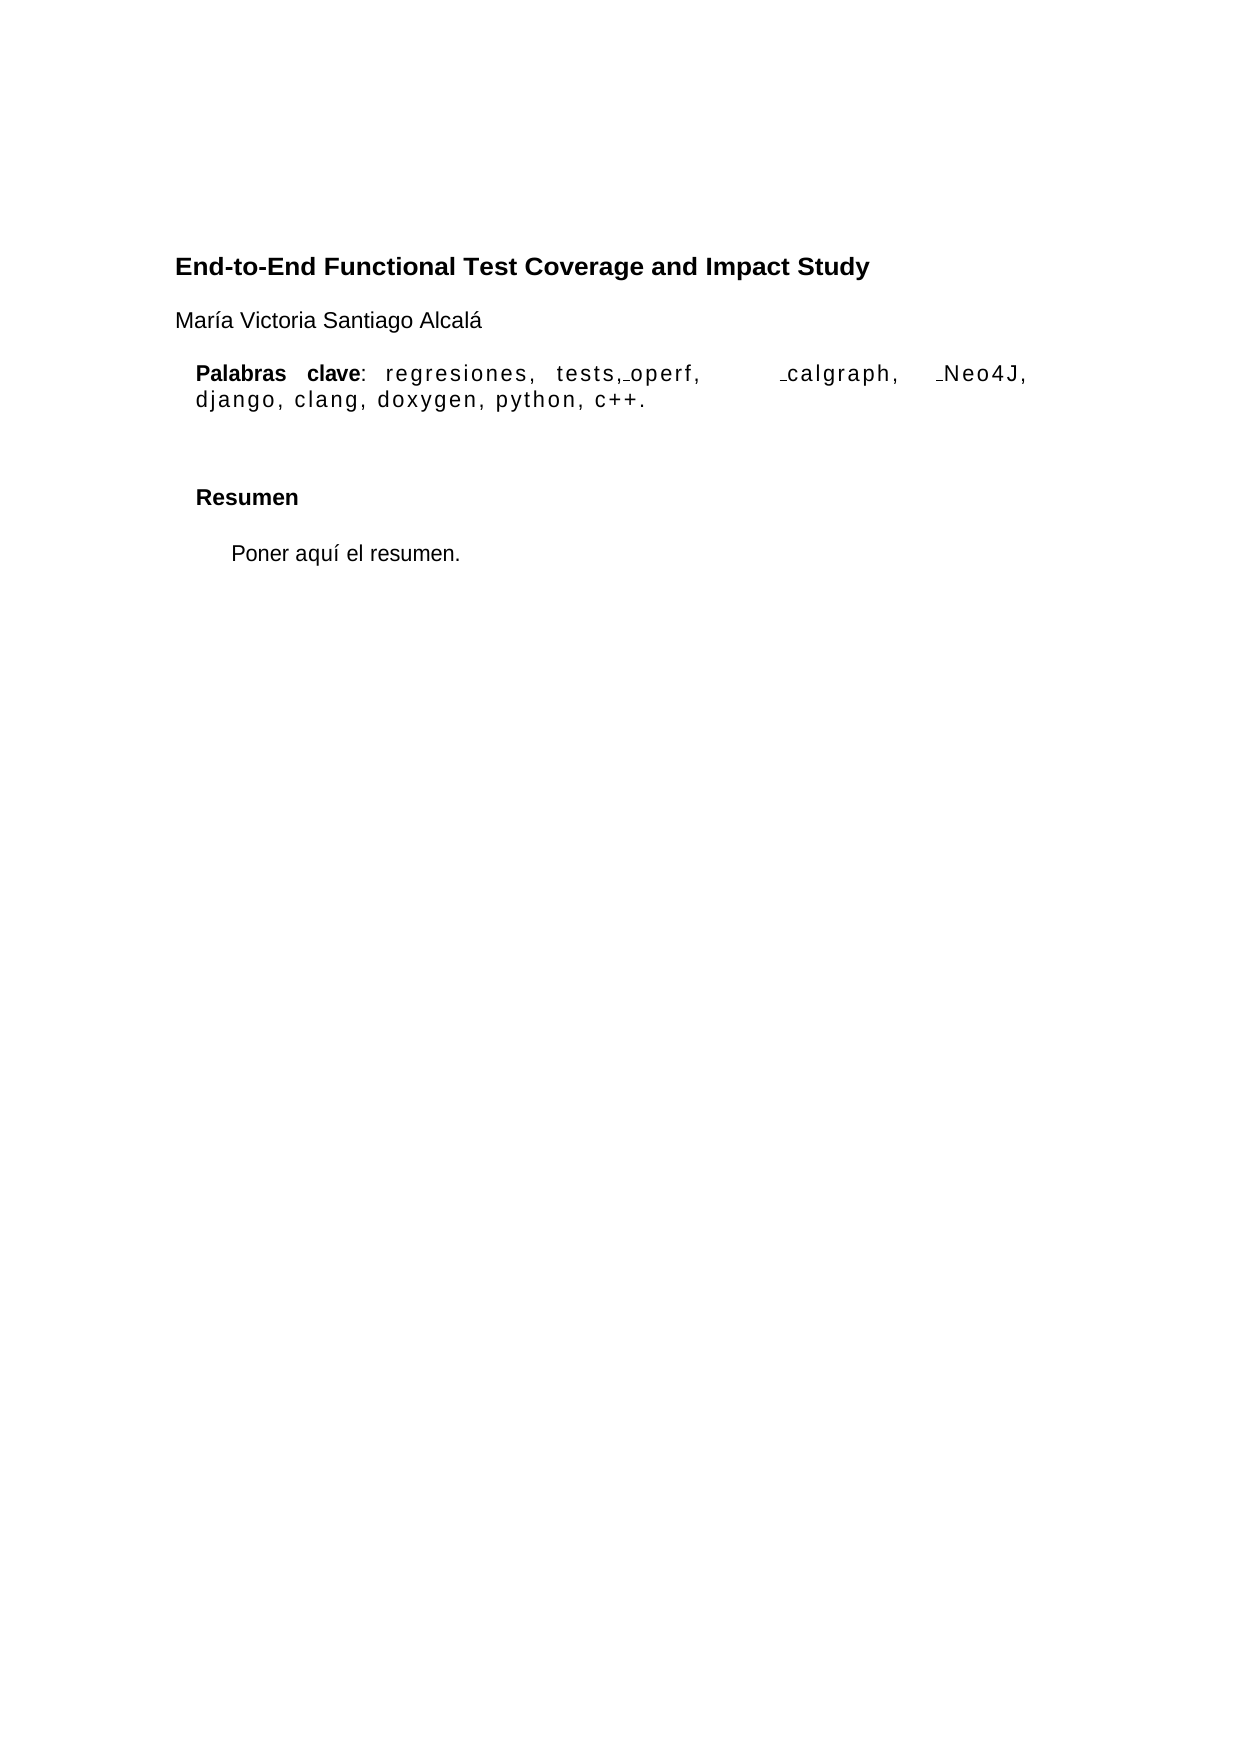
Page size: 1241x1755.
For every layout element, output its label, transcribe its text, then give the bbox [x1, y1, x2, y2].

subtitle End-to-End Functional Test Coverage and Impact Study [175, 251, 963, 280]
text Palabras clave: regresiones, tests, operf, calgraph, Neo4J, django, clang, doxygen, python, c++. [196, 360, 1065, 412]
subtitle Resumen [196, 484, 1065, 510]
text Poner aquí el resumen. [231, 540, 1065, 567]
text María Victoria Santiago Alcalá [175, 307, 963, 333]
